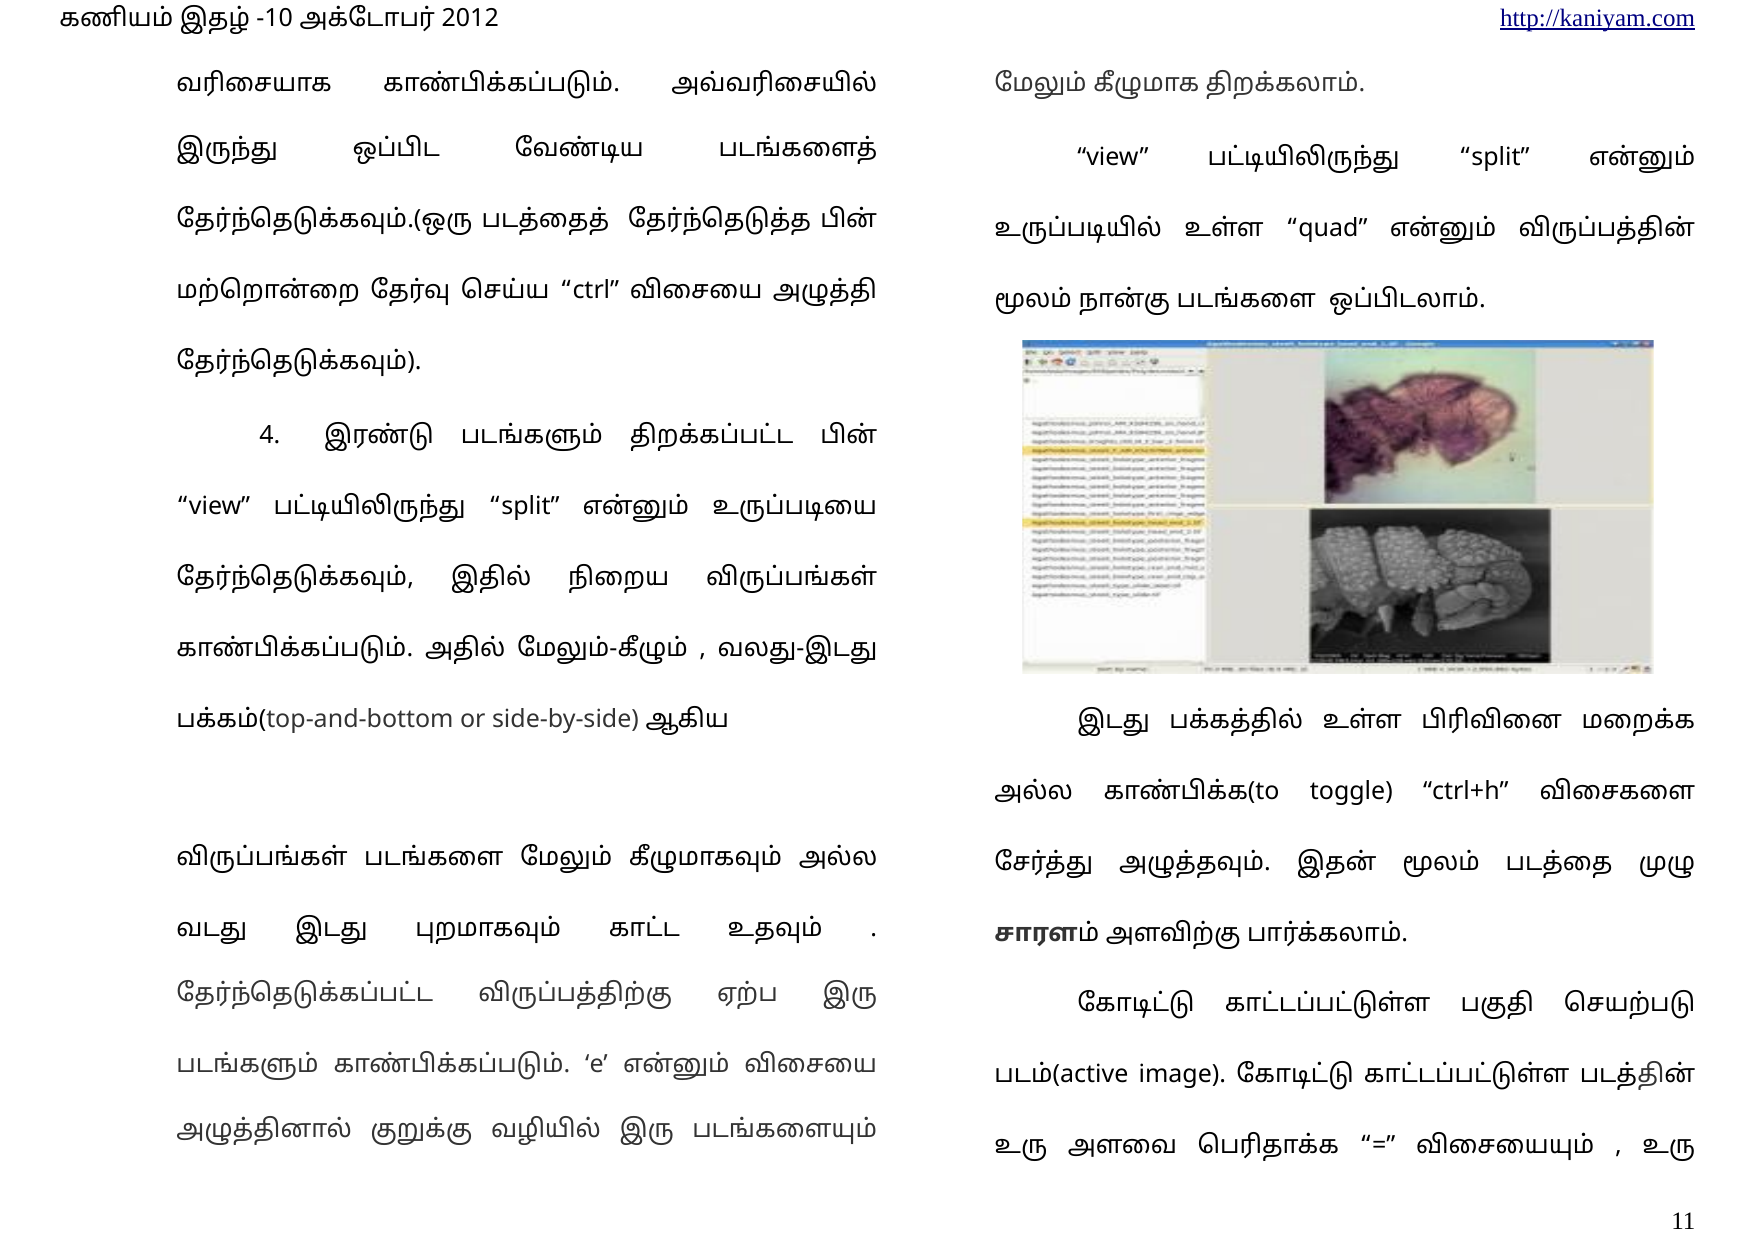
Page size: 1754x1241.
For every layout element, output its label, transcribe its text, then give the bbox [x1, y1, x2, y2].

list இரண்டு படங்களும் திறக்கப்பட்ட பின் “view” பட்டியிலிருந்து “split” என்னும் உருப்படியை தேர்ந்தெடுக்கவும், இதில் நிறைய விருப்பங்கள் காண்பிக்கப்படும். அதில் மேலும்-கீழும் , வலது-இடது பக்கம்(top-and-bottom or side-by-side) ஆகிய [176, 417, 877, 738]
list மேலும் கீழுமாக திறக்கலாம். [994, 64, 1695, 101]
picture [1022, 340, 1654, 674]
list விருப்பங்கள் படங்களை மேலும் கீழுமாகவும் அல்ல வடது இடது புறமாகவும் காட்ட உதவும் . தேர்ந்தெடுக்கப்பட்ட விருப்பத்திற்கு ஏற்ப இரு படங்களும் காண்பிக்கப்படும். ‘e’ என்னும் விசையை அழுத்தினால் குறுக்கு வழியில் இரு படங்களையும் [176, 843, 877, 1148]
text கோடிட்டு காட்டப்பட்டுள்ள பகுதி செயற்படு படம்(active image). கோடிட்டு காட்டப்பட்டுள்ள படத்தின் உரு அளவை பெரிதாக்க “=” விசையையும் , உரு [994, 989, 1695, 1163]
text இடது பக்கத்தில் உள்ள பிரிவினை மறைக்க அல்ல காண்பிக்க(to toggle) “ctrl+h” விசைகளை சேர்த்து அழுத்தவும். இதன் மூலம் படத்தை முழு சாரளம் அளவிற்கு பார்க்கலாம். [994, 354, 1695, 952]
text “view” பட்டியிலிருந்து “split” என்னும் உருப்படியில் உள்ள “quad” என்னும் விருப்பத்தின் மூலம் நான்கு படங்களை ஒப்பிடலாம். [994, 138, 1695, 317]
list வரிசையாக காண்பிக்கப்படும். அவ்வரிசையில் இருந்து ஒப்பிட வேண்டிய படங்களைத் தேர்ந்தெடுக்கவும்.(ஒரு படத்தைத் தேர்ந்தெடுத்த பின் மற்றொன்றை தேர்வு செய்ய “ctrl” விசையை அழுத்தி தேர்ந்தெடுக்கவும்). [176, 64, 877, 380]
